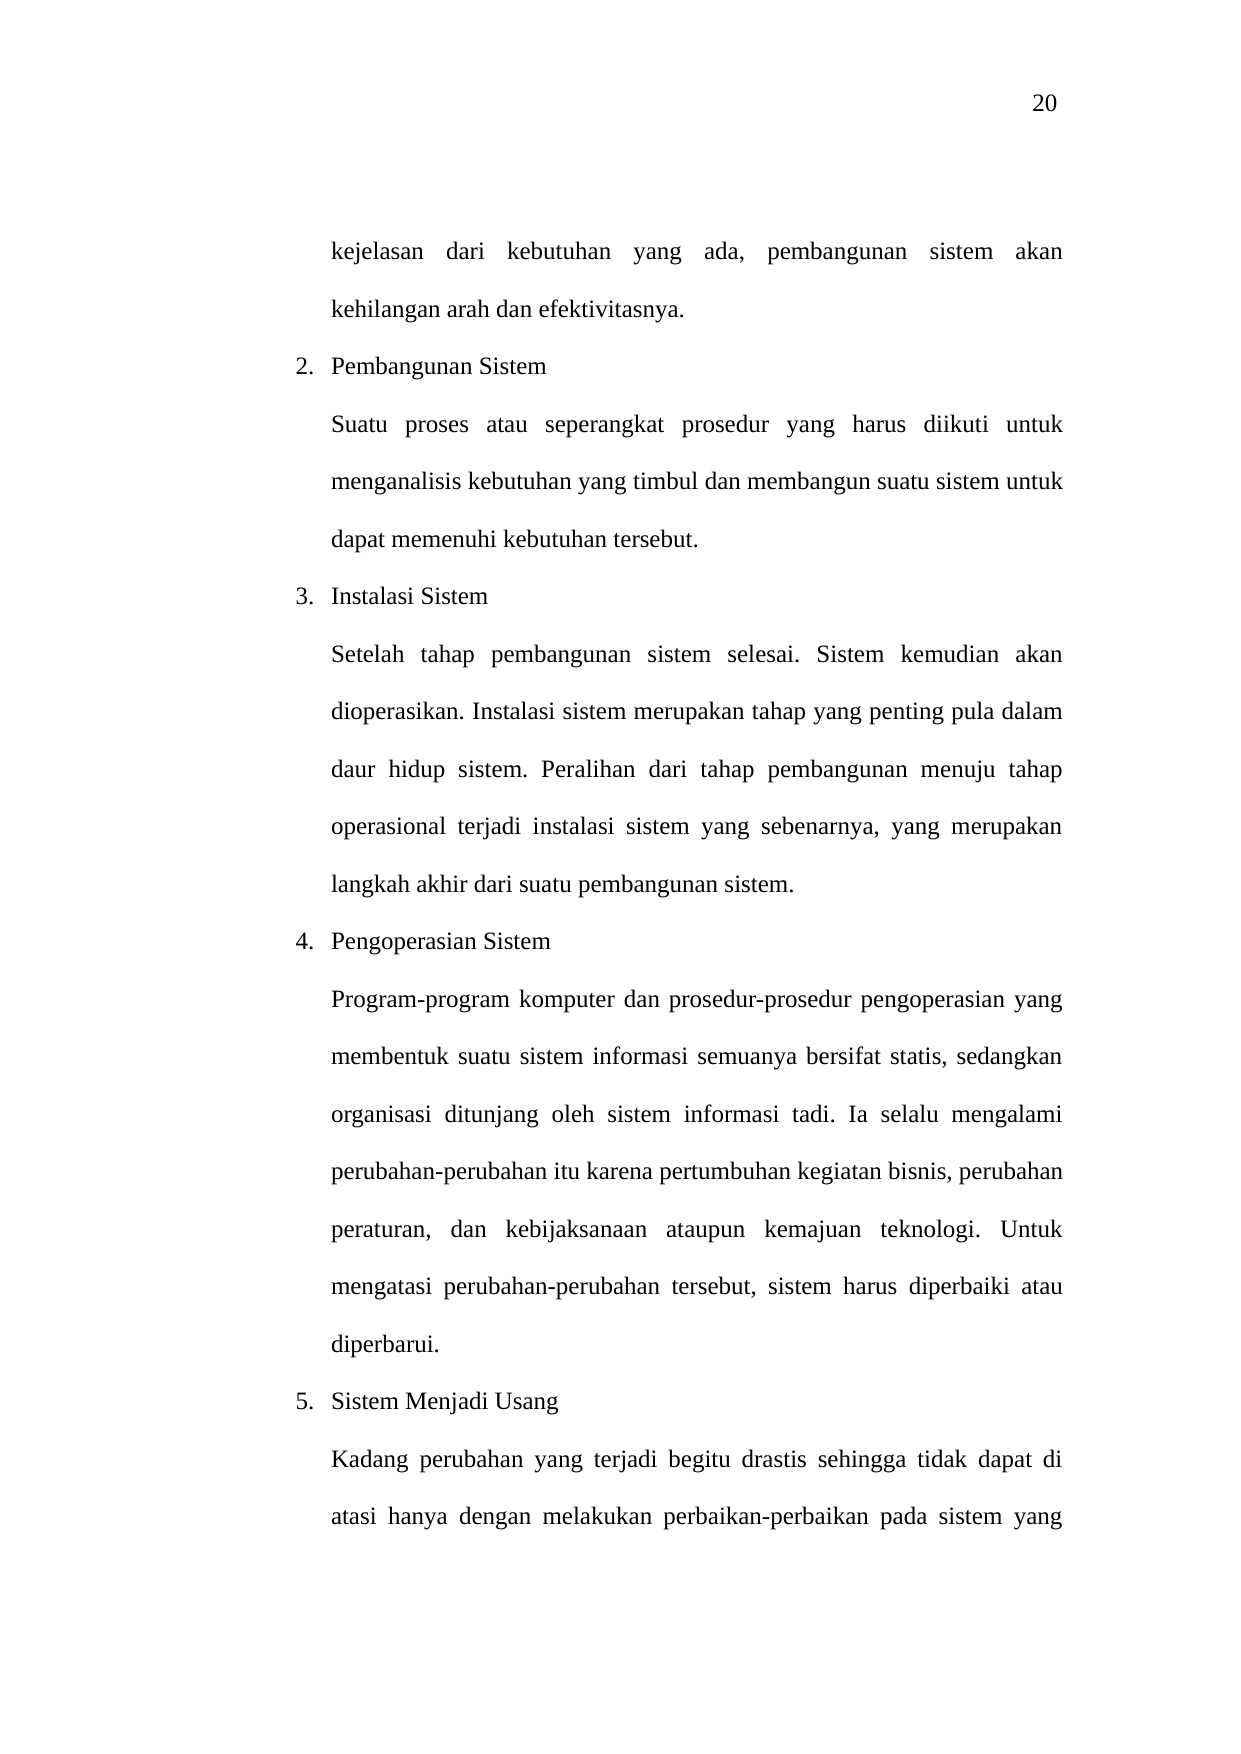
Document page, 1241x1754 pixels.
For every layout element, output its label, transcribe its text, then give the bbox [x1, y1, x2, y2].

list Program-program komputer dan prosedur-prosedur pengoperasian yang membentuk suatu sistem informasi semuanya bersifat statis, sedangkan organisasi ditunjang oleh sistem informasi tadi. Ia selalu mengalami perubahan-perubahan itu karena pertumbuhan kegiatan bisnis, perubahan peraturan, dan kebijaksanaan ataupun kemajuan teknologi. Untuk mengatasi perubahan-perubahan tersebut, sistem harus diperbaiki atau diperbarui. [295, 984, 1063, 1357]
list Pengoperasian Sistem [295, 926, 1063, 955]
list Sistem Menjadi Usang [295, 1386, 1063, 1415]
list Setelah tahap pembangunan sistem selesai. Sistem kemudian akan dioperasikan. Instalasi sistem merupakan tahap yang penting pula dalam daur hidup sistem. Peralihan dari tahap pembangunan menuju tahap operasional terjadi instalasi sistem yang sebenarnya, yang merupakan langkah akhir dari suatu pembangunan sistem. [295, 639, 1063, 897]
list Pembangunan Sistem [295, 351, 1063, 380]
list Instalasi Sistem [295, 581, 1063, 610]
list Suatu proses atau seperangkat prosedur yang harus diikuti untuk menganalisis kebutuhan yang timbul dan membangun suatu sistem untuk dapat memenuhi kebutuhan tersebut. [295, 409, 1063, 552]
list Kadang perubahan yang terjadi begitu drastis sehingga tidak dapat di atasi hanya dengan melakukan perbaikan-perbaikan pada sistem yang [295, 1444, 1063, 1530]
list kejelasan dari kebutuhan yang ada, pembangunan sistem akan kehilangan arah dan efektivitasnya. [295, 236, 1063, 322]
